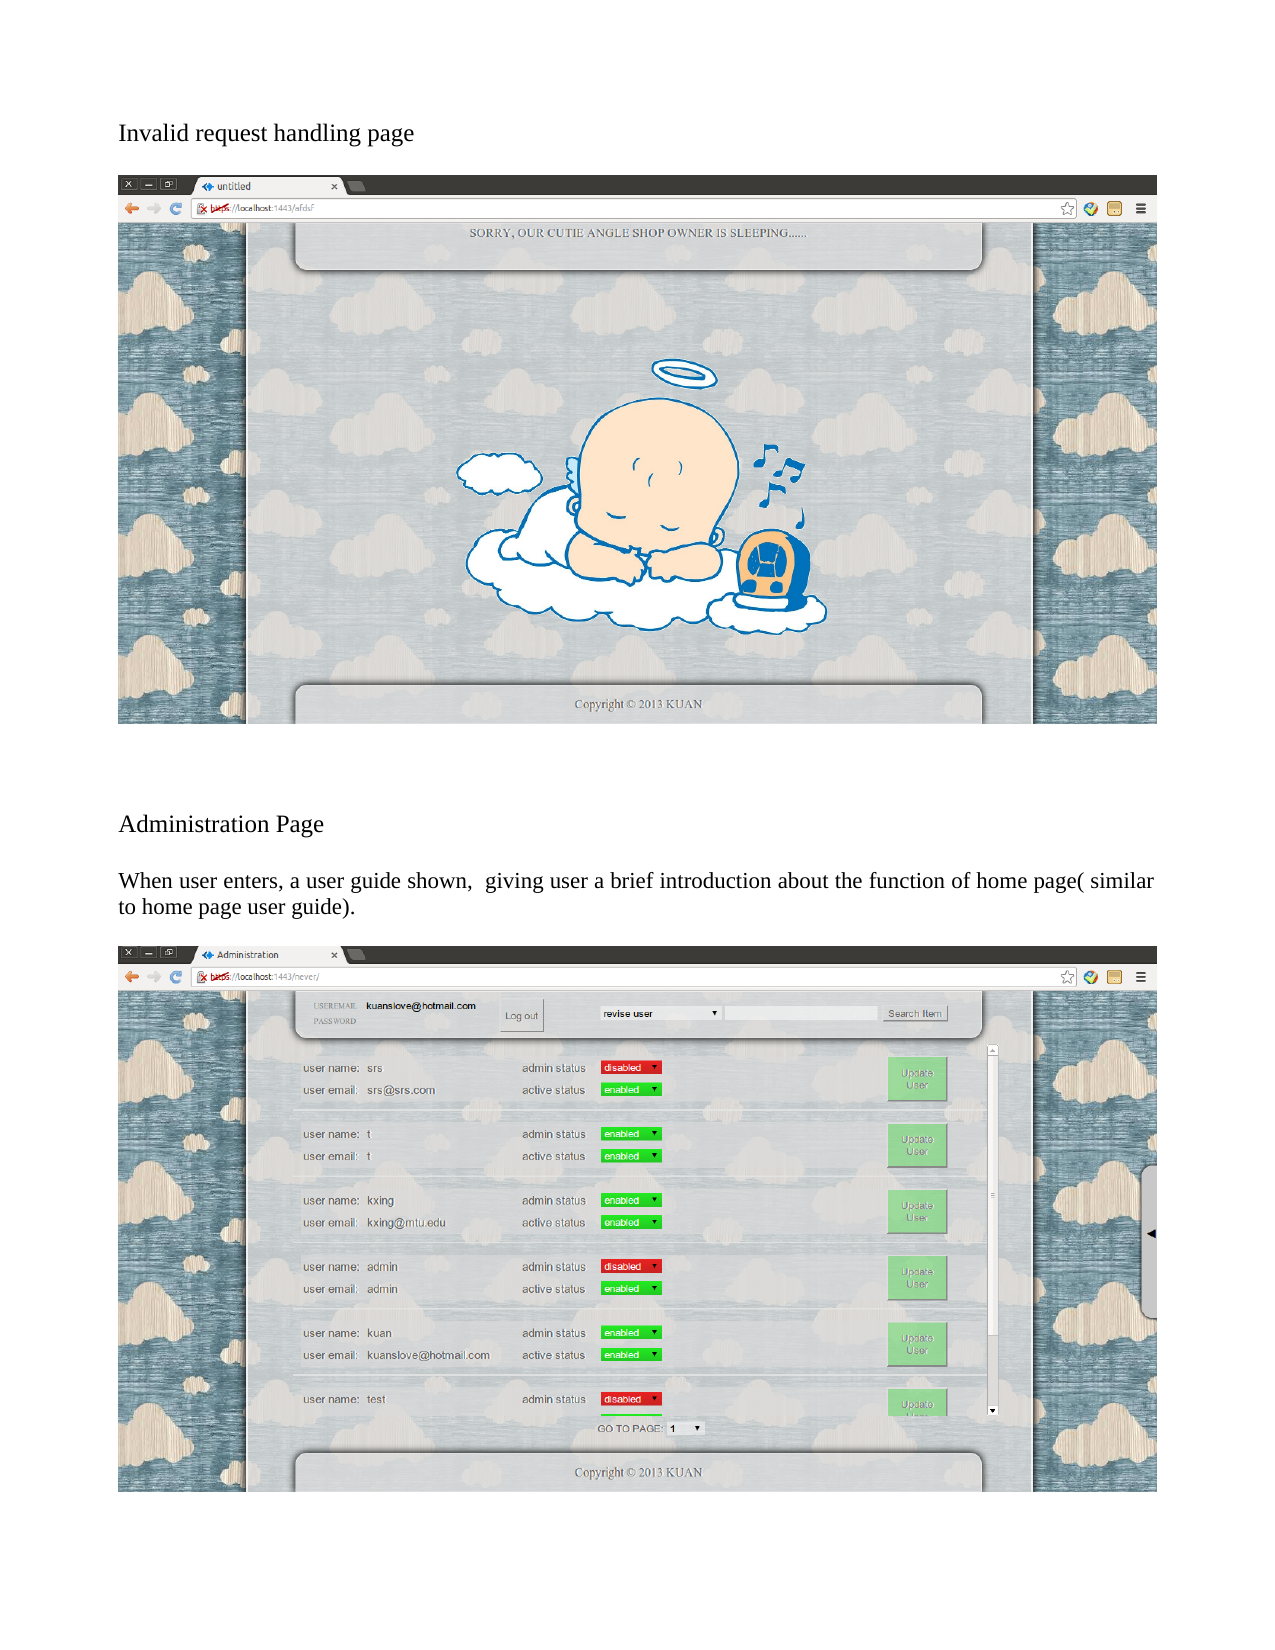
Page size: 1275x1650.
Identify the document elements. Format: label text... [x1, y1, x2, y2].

text Administration Page [118, 809, 1157, 838]
picture [118, 946, 1157, 1492]
text Invalid request handling page [118, 118, 1157, 147]
picture [118, 175, 1157, 724]
text When user enters, a user guide shown, giving user a brief introduction about the function of home page( similar to home page user guide). [118, 867, 1157, 919]
